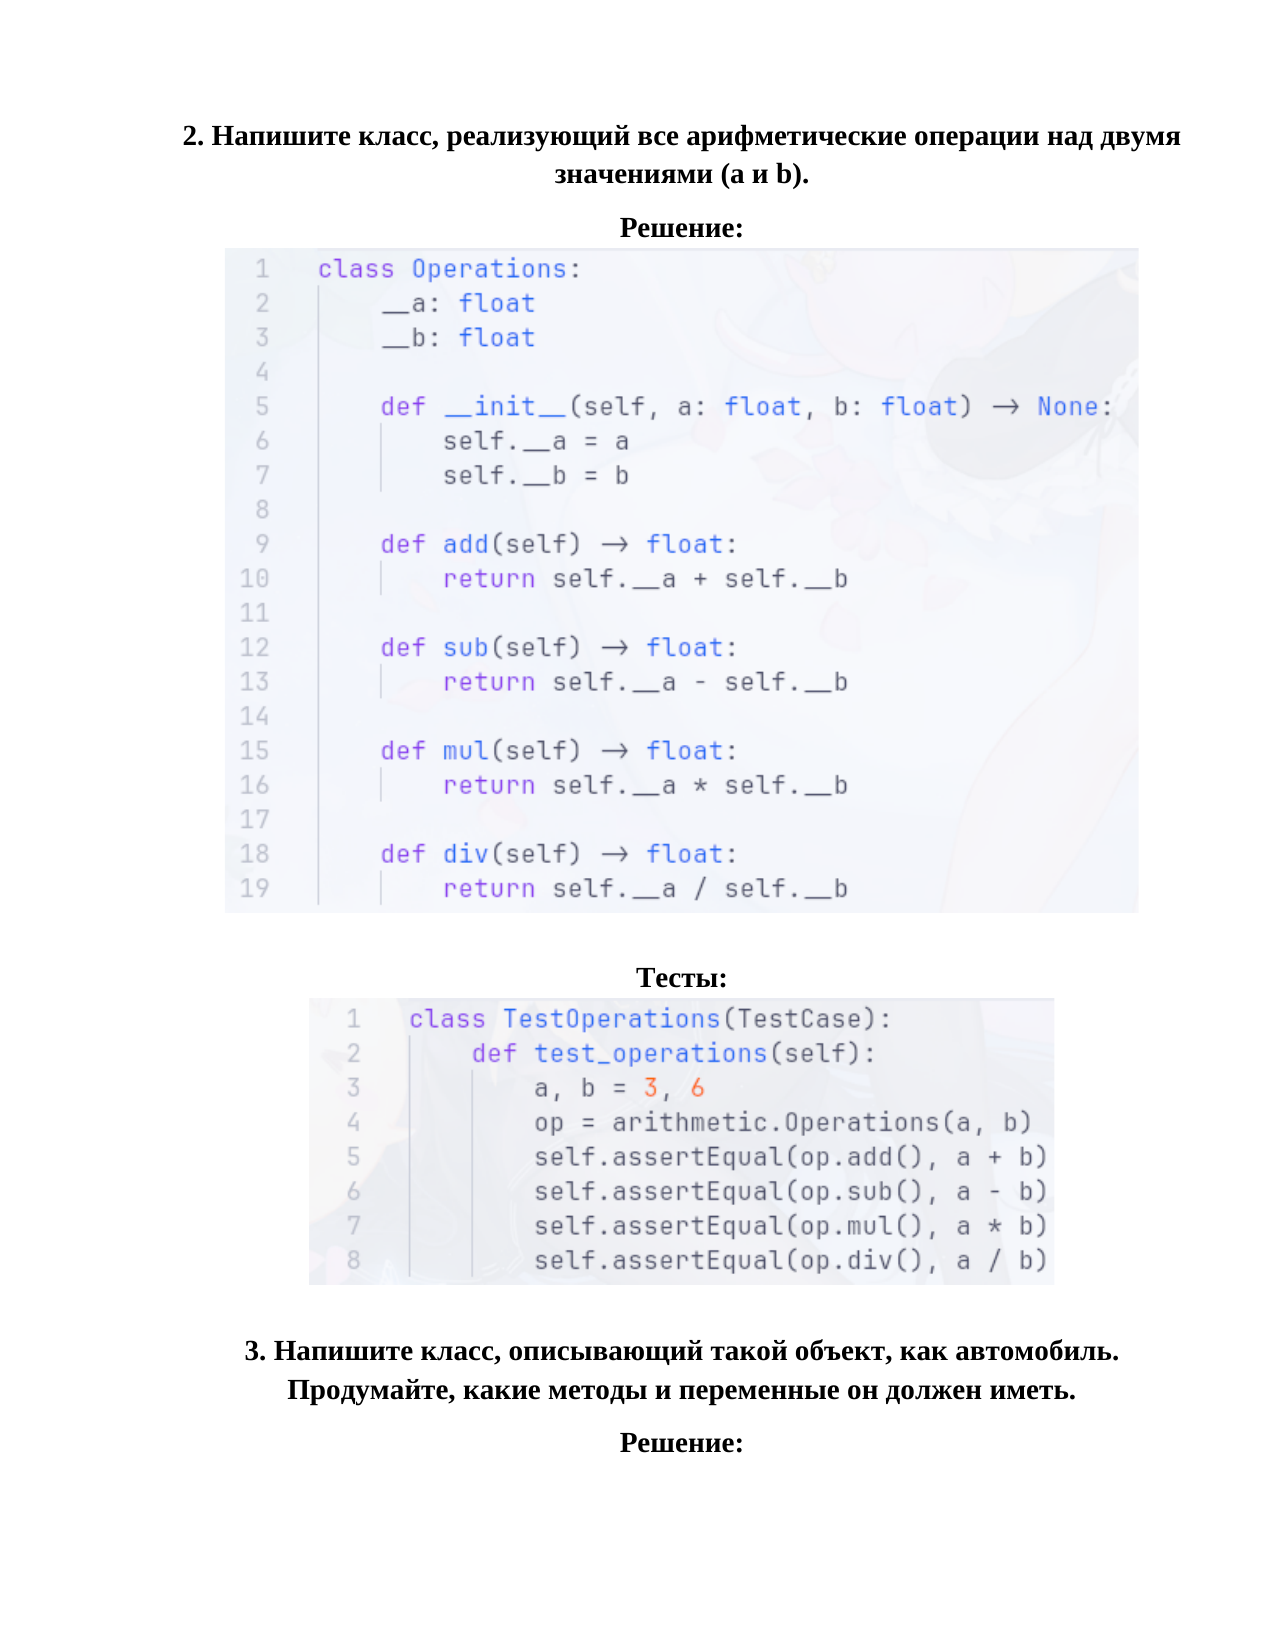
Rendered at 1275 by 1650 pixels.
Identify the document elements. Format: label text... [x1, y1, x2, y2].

picture [224, 248, 1139, 913]
text 2. Напишите класс, реализующий все арифметические операции над двумя значениями (a и b). [177, 118, 1186, 190]
text 3. Напишите класс, описывающий такой объект, как автомобиль. Продумайте, какие методы и переменные он должен иметь. [177, 1333, 1186, 1405]
picture [309, 998, 1055, 1285]
text Решение: [177, 1425, 1186, 1458]
text Решение: [177, 210, 1186, 243]
text Тесты: [177, 960, 1186, 994]
